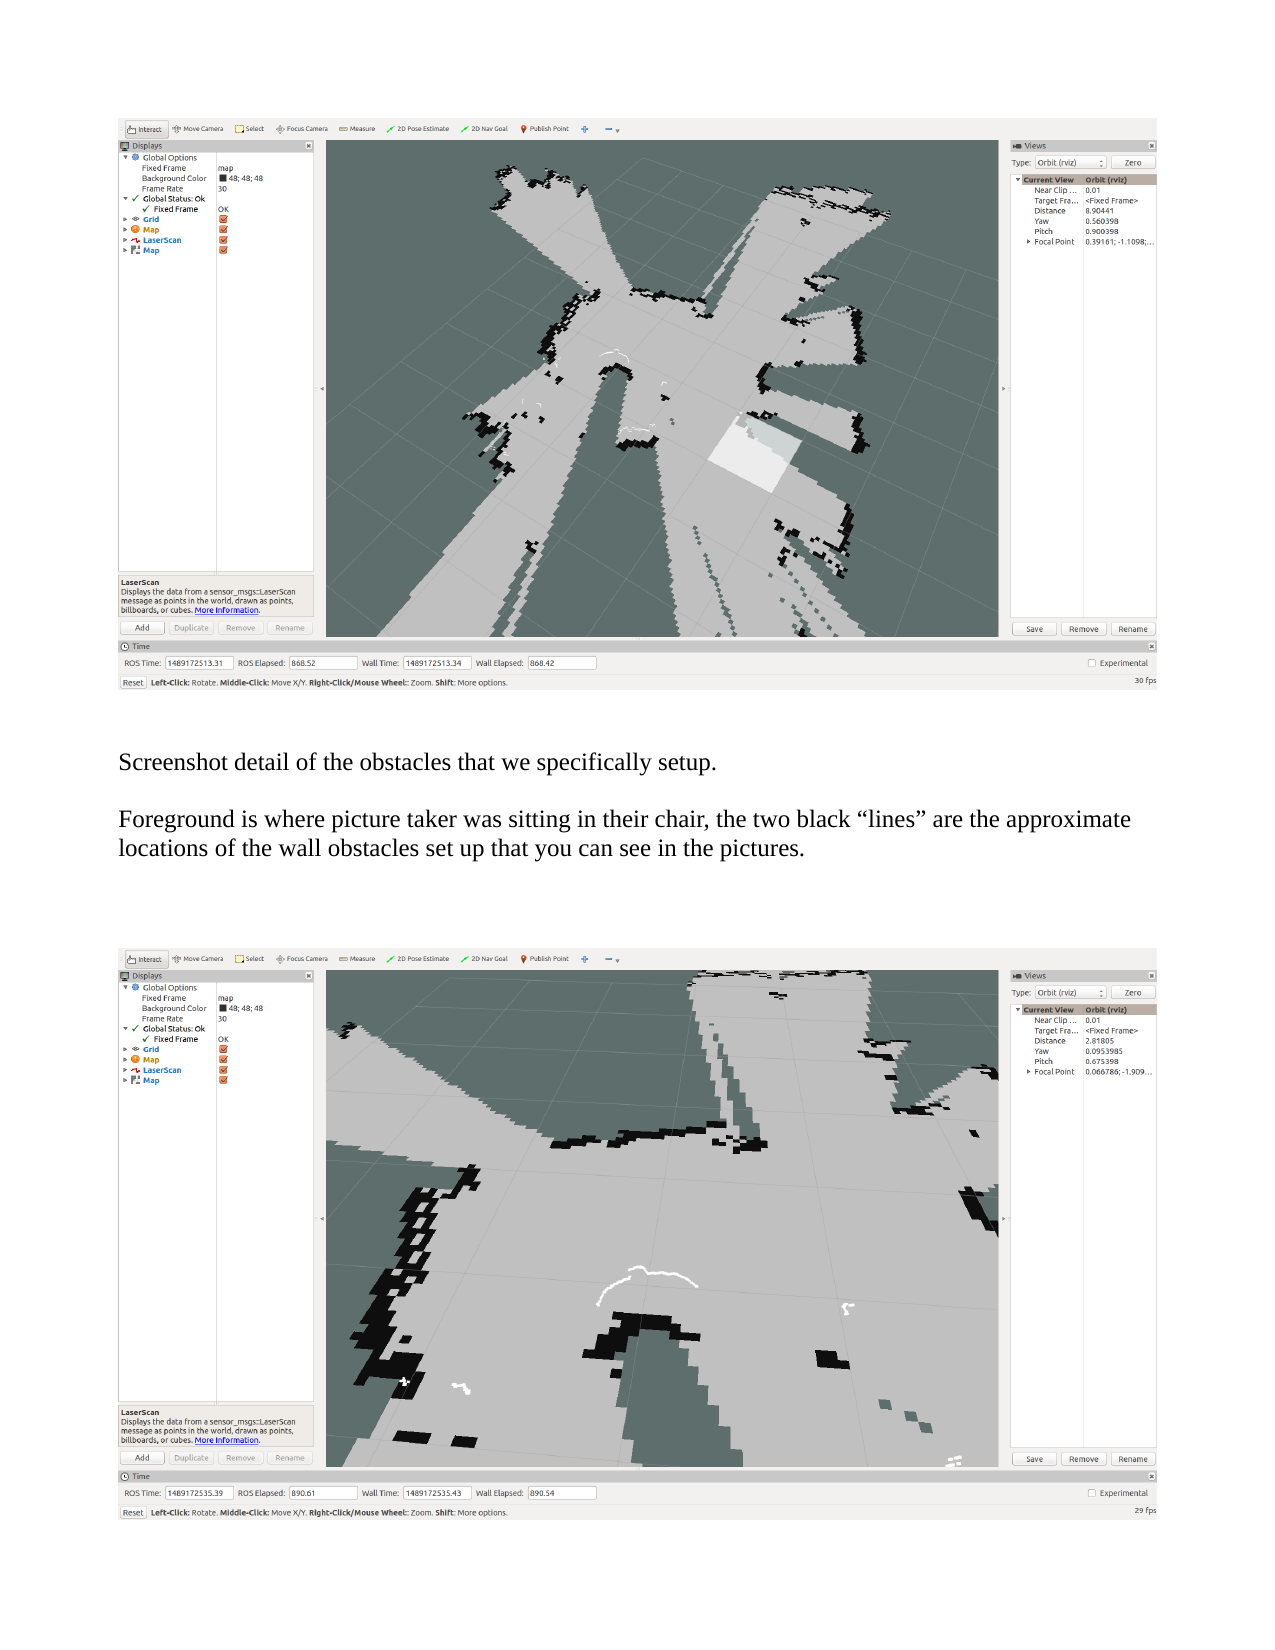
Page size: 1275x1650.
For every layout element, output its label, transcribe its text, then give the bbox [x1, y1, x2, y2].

text Foreground is where picture taker was sitting in their chair, the two black “lines” are the approximate locations of the wall obstacles set up that you can see in the pictures. [118, 804, 1157, 862]
picture [118, 948, 1157, 1520]
text Screenshot detail of the obstacles that we specifically setup. [118, 747, 1157, 776]
picture [118, 118, 1157, 690]
